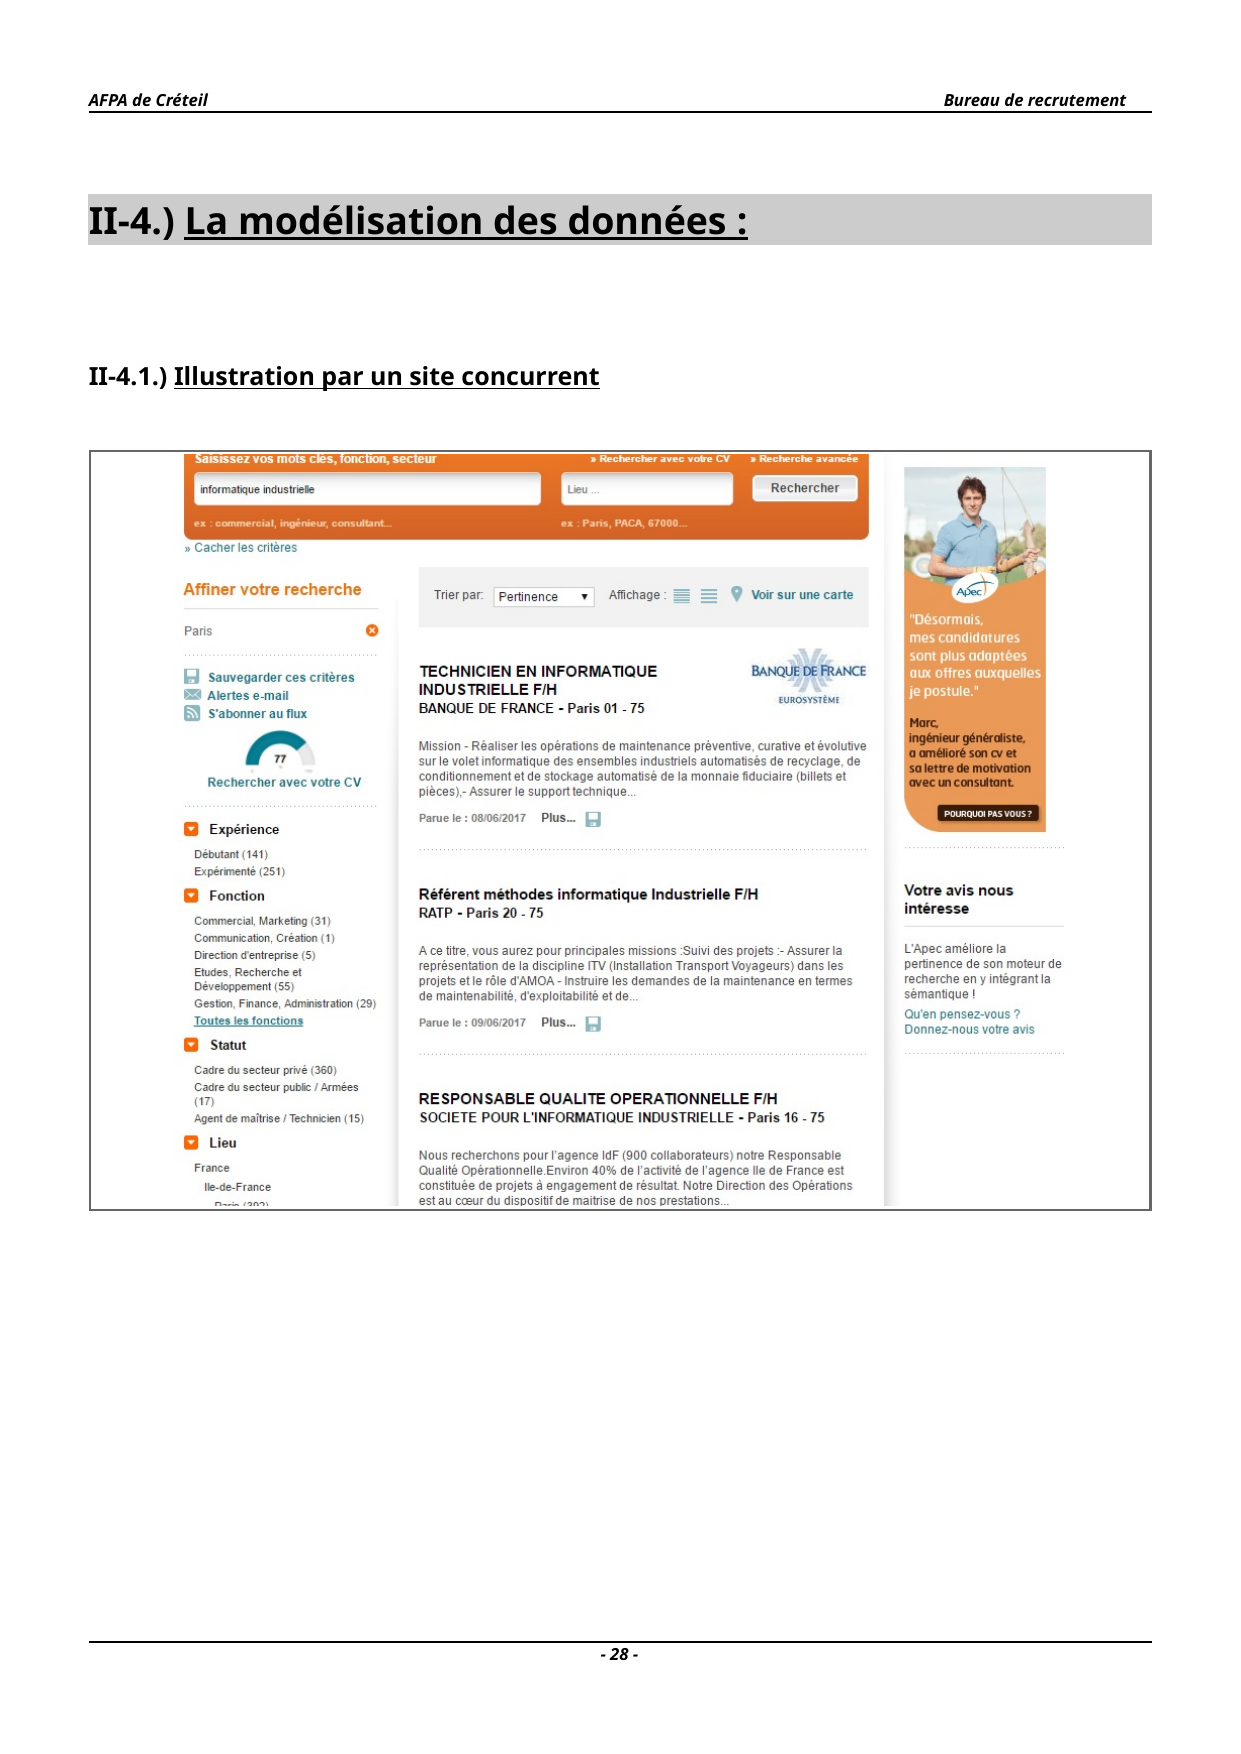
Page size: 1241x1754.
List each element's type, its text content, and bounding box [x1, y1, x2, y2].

picture [93, 454, 1147, 1206]
text II-4.) La modélisation des données : [88, 194, 1152, 245]
text II-4.1.) Illustration par un site concurrent [88, 359, 1152, 393]
